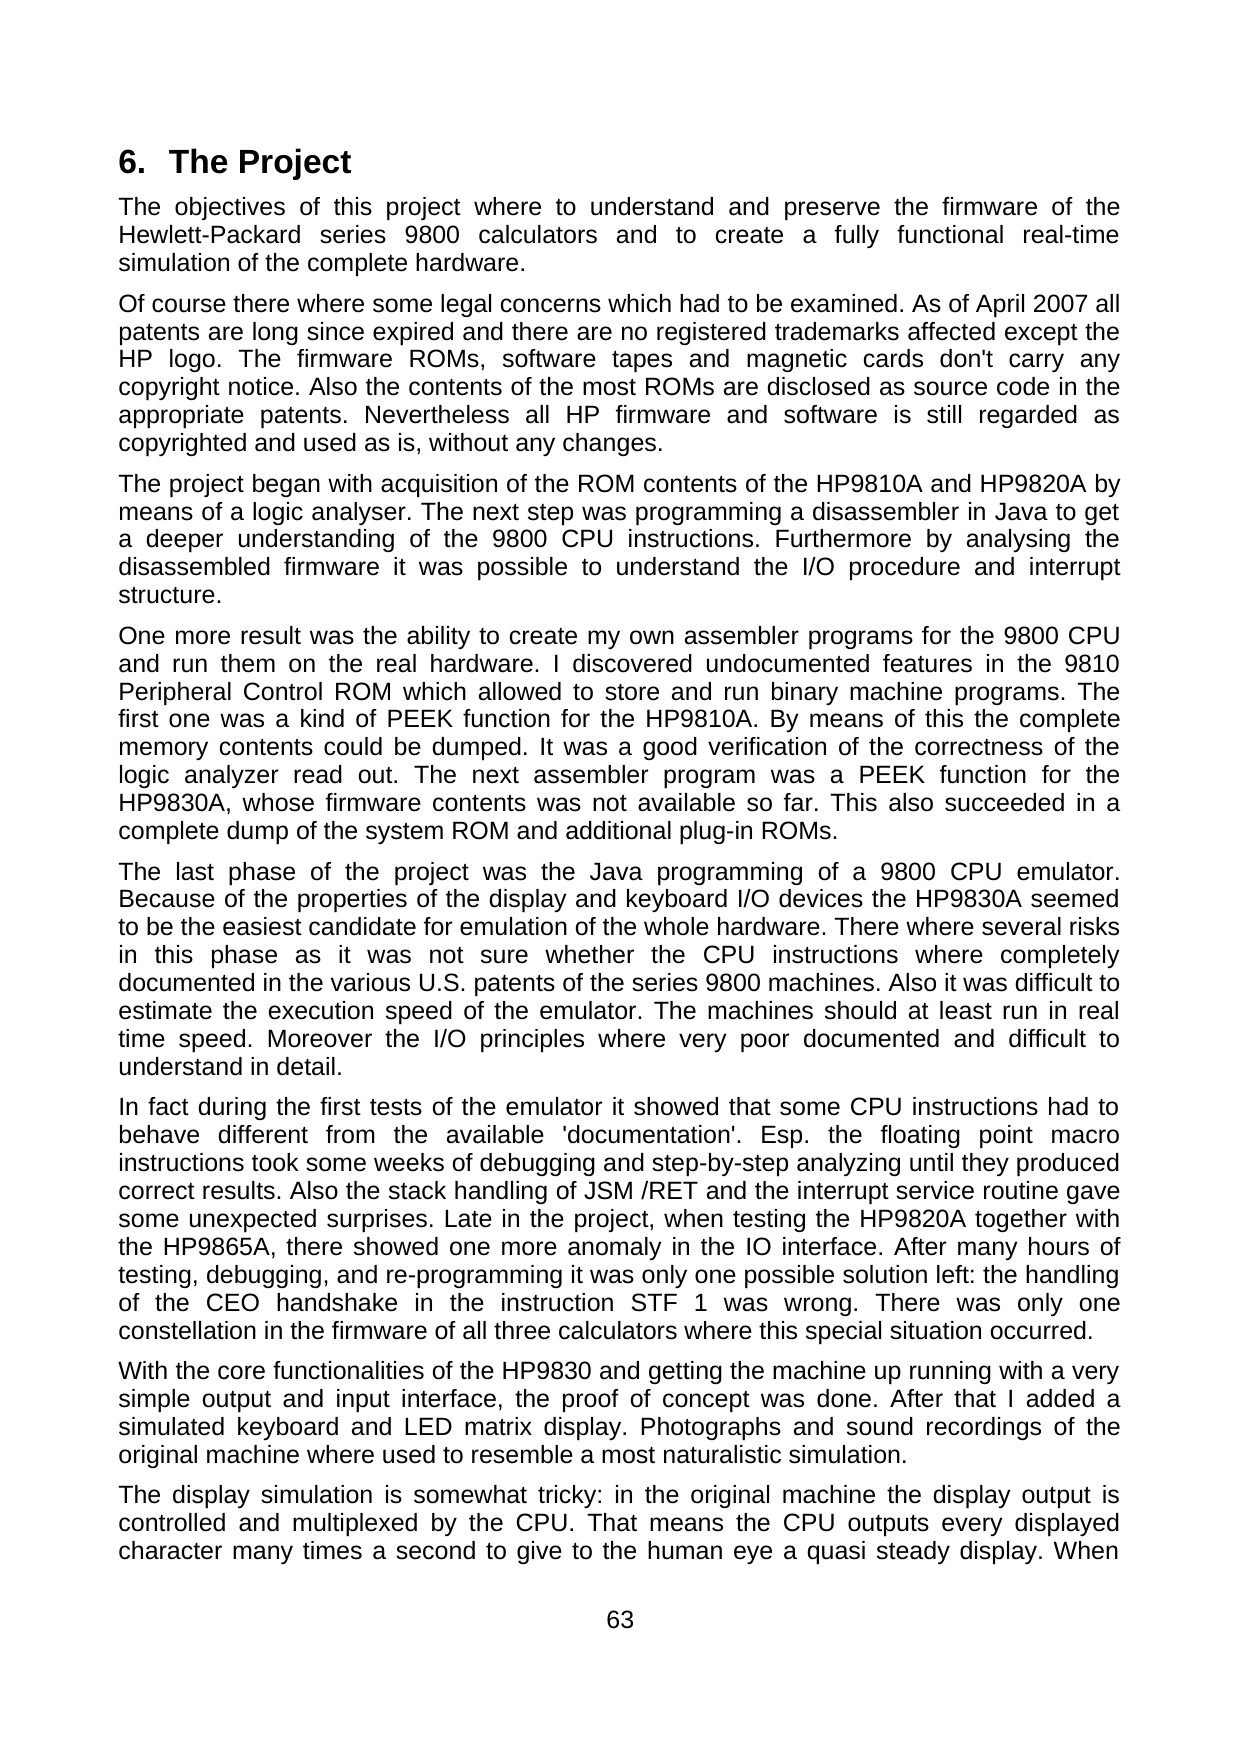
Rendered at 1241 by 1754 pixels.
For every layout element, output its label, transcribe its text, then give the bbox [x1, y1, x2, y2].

subtitle The Project [118, 143, 1122, 181]
text Of course there where some legal concerns which had to be examined. As of April 2007 all patents are long since expired and there are no registered trademarks affected except the HP logo. The firmware ROMs, software tapes and magnetic cards don't carry any copyright notice. Also the contents of the most ROMs are disclosed as source code in the appropriate patents. Nevertheless all HP firmware and software is still regarded as copyrighted and used as is, without any changes. [118, 289, 1122, 457]
text One more result was the ability to create my own assembler programs for the 9800 CPU and run them on the real hardware. I discovered undocumented features in the 9810 Peripheral Control ROM which allowed to store and run binary machine programs. The first one was a kind of PEEK function for the HP9810A. By means of this the complete memory contents could be dumped. It was a good verification of the correctness of the logic analyzer read out. The next assembler program was a PEEK function for the HP9830A, whose firmware contents was not available so far. This also succeeded in a complete dump of the system ROM and additional plug-in ROMs. [118, 621, 1122, 845]
text The project began with acquisition of the ROM contents of the HP9810A and HP9820A by means of a logic analyser. The next step was programming a disassembler in Java to get a deeper understanding of the 9800 CPU instructions. Furthermore by analysing the disassembled firmware it was possible to understand the I/O procedure and interrupt structure. [118, 469, 1122, 609]
text With the core functionalities of the HP9830 and getting the machine up running with a very simple output and input interface, the proof of concept was done. After that I added a simulated keyboard and LED matrix display. Photographs and sound recordings of the original machine where used to resemble a most naturalistic simulation. [118, 1357, 1122, 1468]
text The display simulation is somewhat tricky: in the original machine the display output is controlled and multiplexed by the CPU. That means the CPU outputs every displayed character many times a second to give to the human eye a quasi steady display. When [118, 1481, 1122, 1565]
text In fact during the first tests of the emulator it showed that some CPU instructions had to behave different from the available 'documentation'. Esp. the floating point macro instructions took some weeks of debugging and step-by-step analyzing until they produced correct results. Also the stack handling of JSM /RET and the interrupt service routine gave some unexpected surprises. Late in the project, when testing the HP9820A together with the HP9865A, there showed one more anomaly in the IO interface. After many hours of testing, debugging, and re-programming it was only one possible solution left: the handling of the CEO handshake in the instruction STF 1 was wrong. There was only one constellation in the firmware of all three calculators where this special situation occurred. [118, 1093, 1122, 1344]
text The objectives of this project where to understand and preserve the firmware of the Hewlett-Packard series 9800 calculators and to create a fully functional real-time simulation of the complete hardware. [118, 193, 1122, 277]
text The last phase of the project was the Java programming of a 9800 CPU emulator. Because of the properties of the display and keyboard I/O devices the HP9830A seemed to be the easiest candidate for emulation of the whole hardware. There where several risks in this phase as it was not sure whether the CPU instructions where completely documented in the various U.S. patents of the series 9800 machines. Also it was difficult to estimate the execution speed of the emulator. The machines should at least run in real time speed. Moreover the I/O principles where very poor documented and difficult to understand in detail. [118, 857, 1122, 1081]
